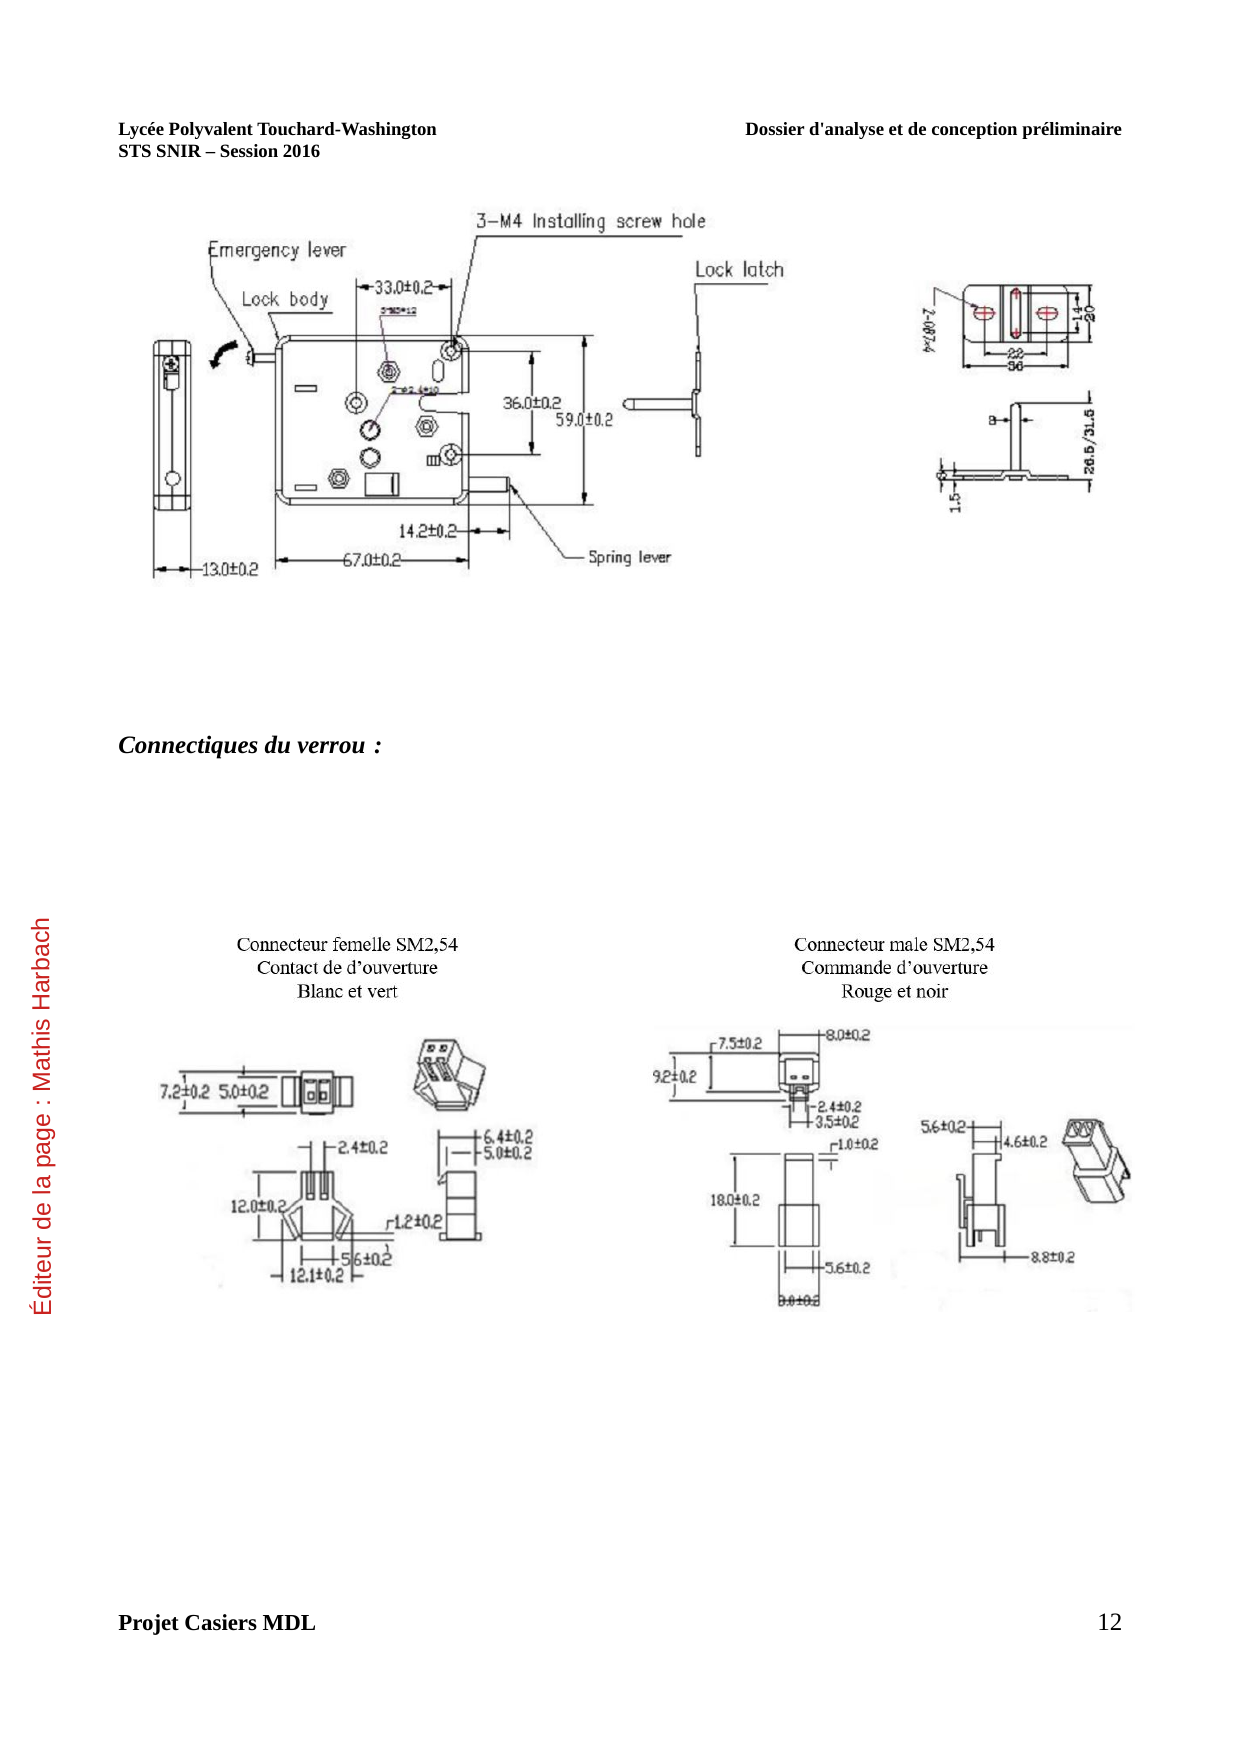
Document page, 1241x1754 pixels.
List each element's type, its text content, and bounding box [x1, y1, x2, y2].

picture [140, 919, 1145, 1312]
text Connectiques du verrou : [118, 730, 1122, 759]
picture [118, 190, 1123, 587]
